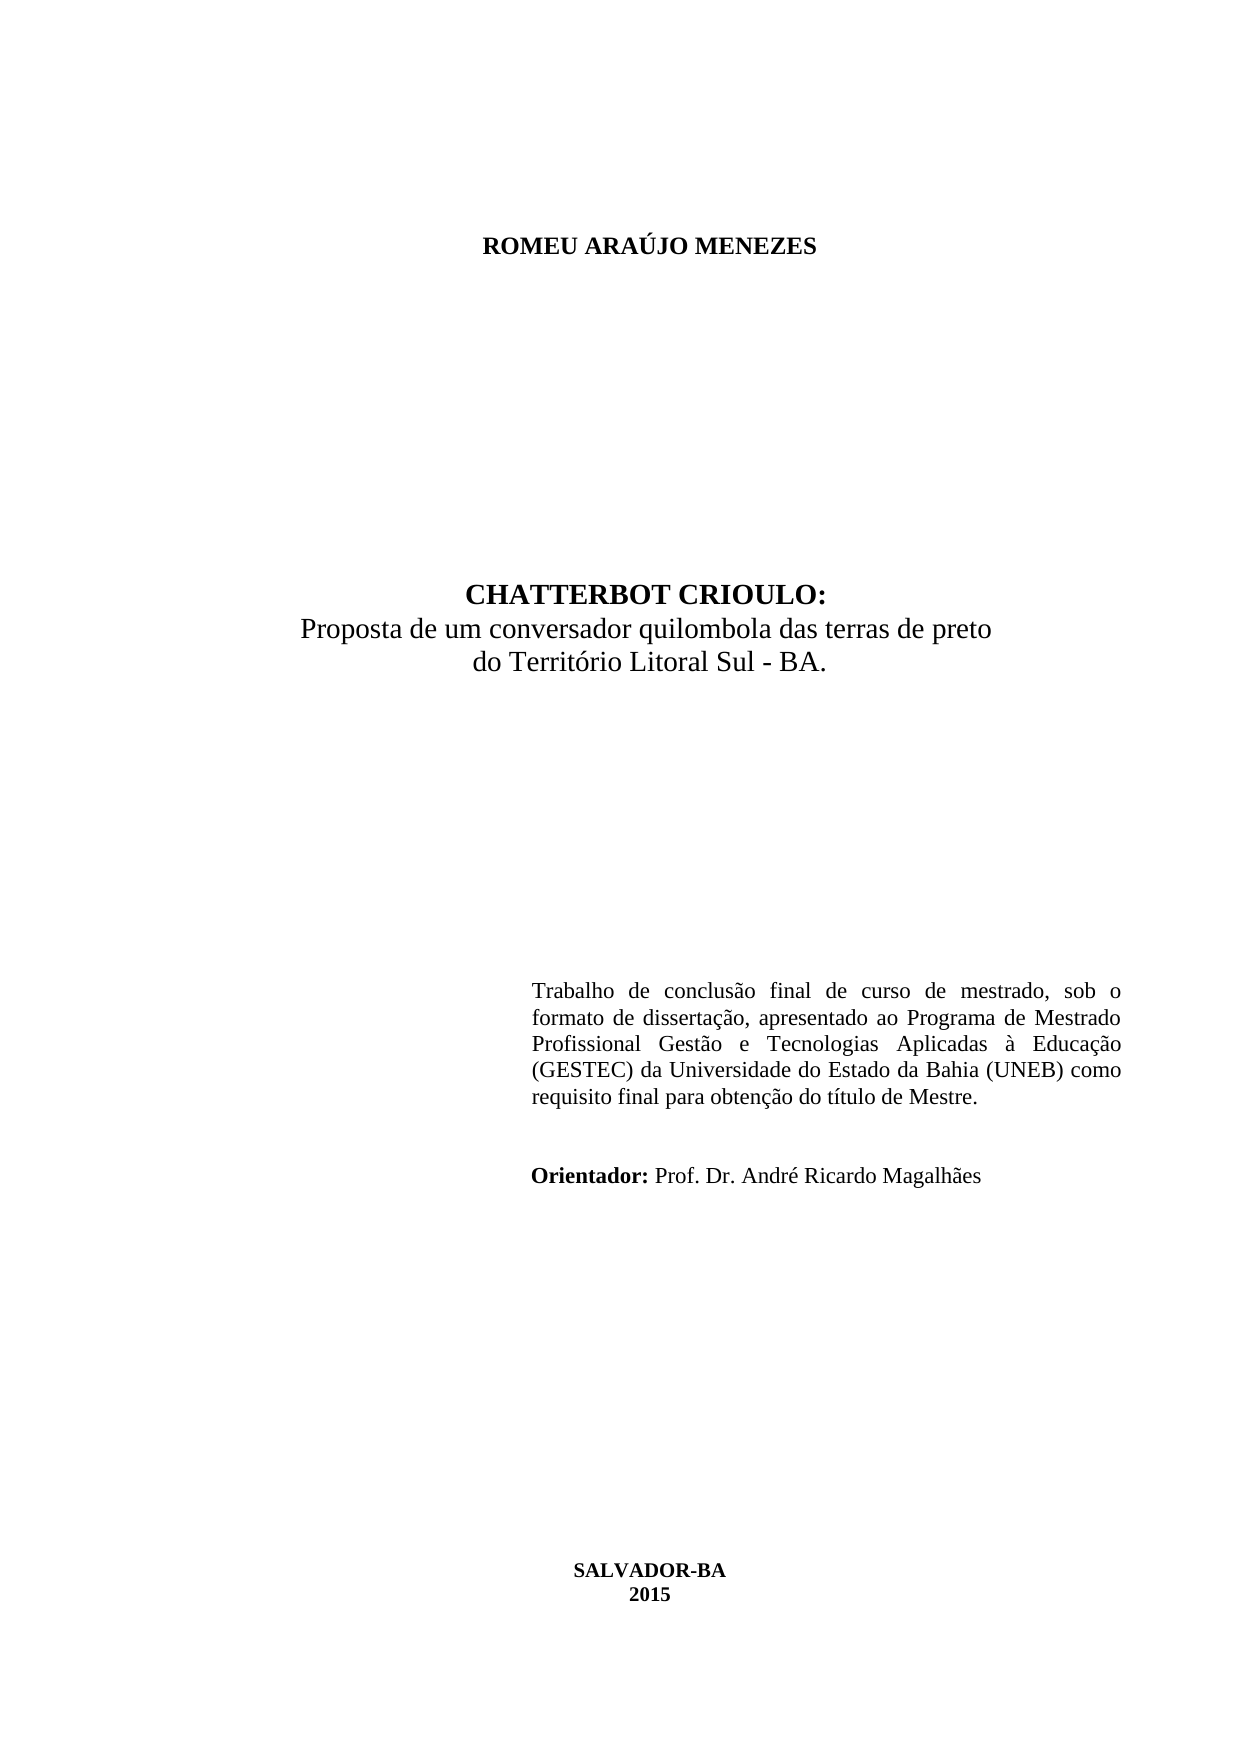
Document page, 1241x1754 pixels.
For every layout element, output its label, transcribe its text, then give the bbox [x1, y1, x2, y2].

text CHATTERBOT CRIOULO: [177, 577, 1122, 611]
text Trabalho de conclusão final de curso de mestrado, sob o formato de dissertação, apresentado ao Programa de Mestrado Profissional Gestão e Tecnologias Aplicadas à Educação (GESTEC) da Universidade do Estado da Bahia (UNEB) como requisito final para obtenção do título de Mestre. [532, 977, 1122, 1109]
text do Território Litoral Sul - BA. [177, 644, 1122, 678]
text 2015 [177, 1582, 1122, 1606]
text Proposta de um conversador quilombola das terras de preto [177, 611, 1122, 644]
text Orientador: Prof. Dr. André Ricardo Magalhães [177, 1162, 1122, 1188]
text SALVADOR-BA [177, 1558, 1122, 1582]
text ROMEU ARAÚJO MENEZES [177, 231, 1122, 259]
